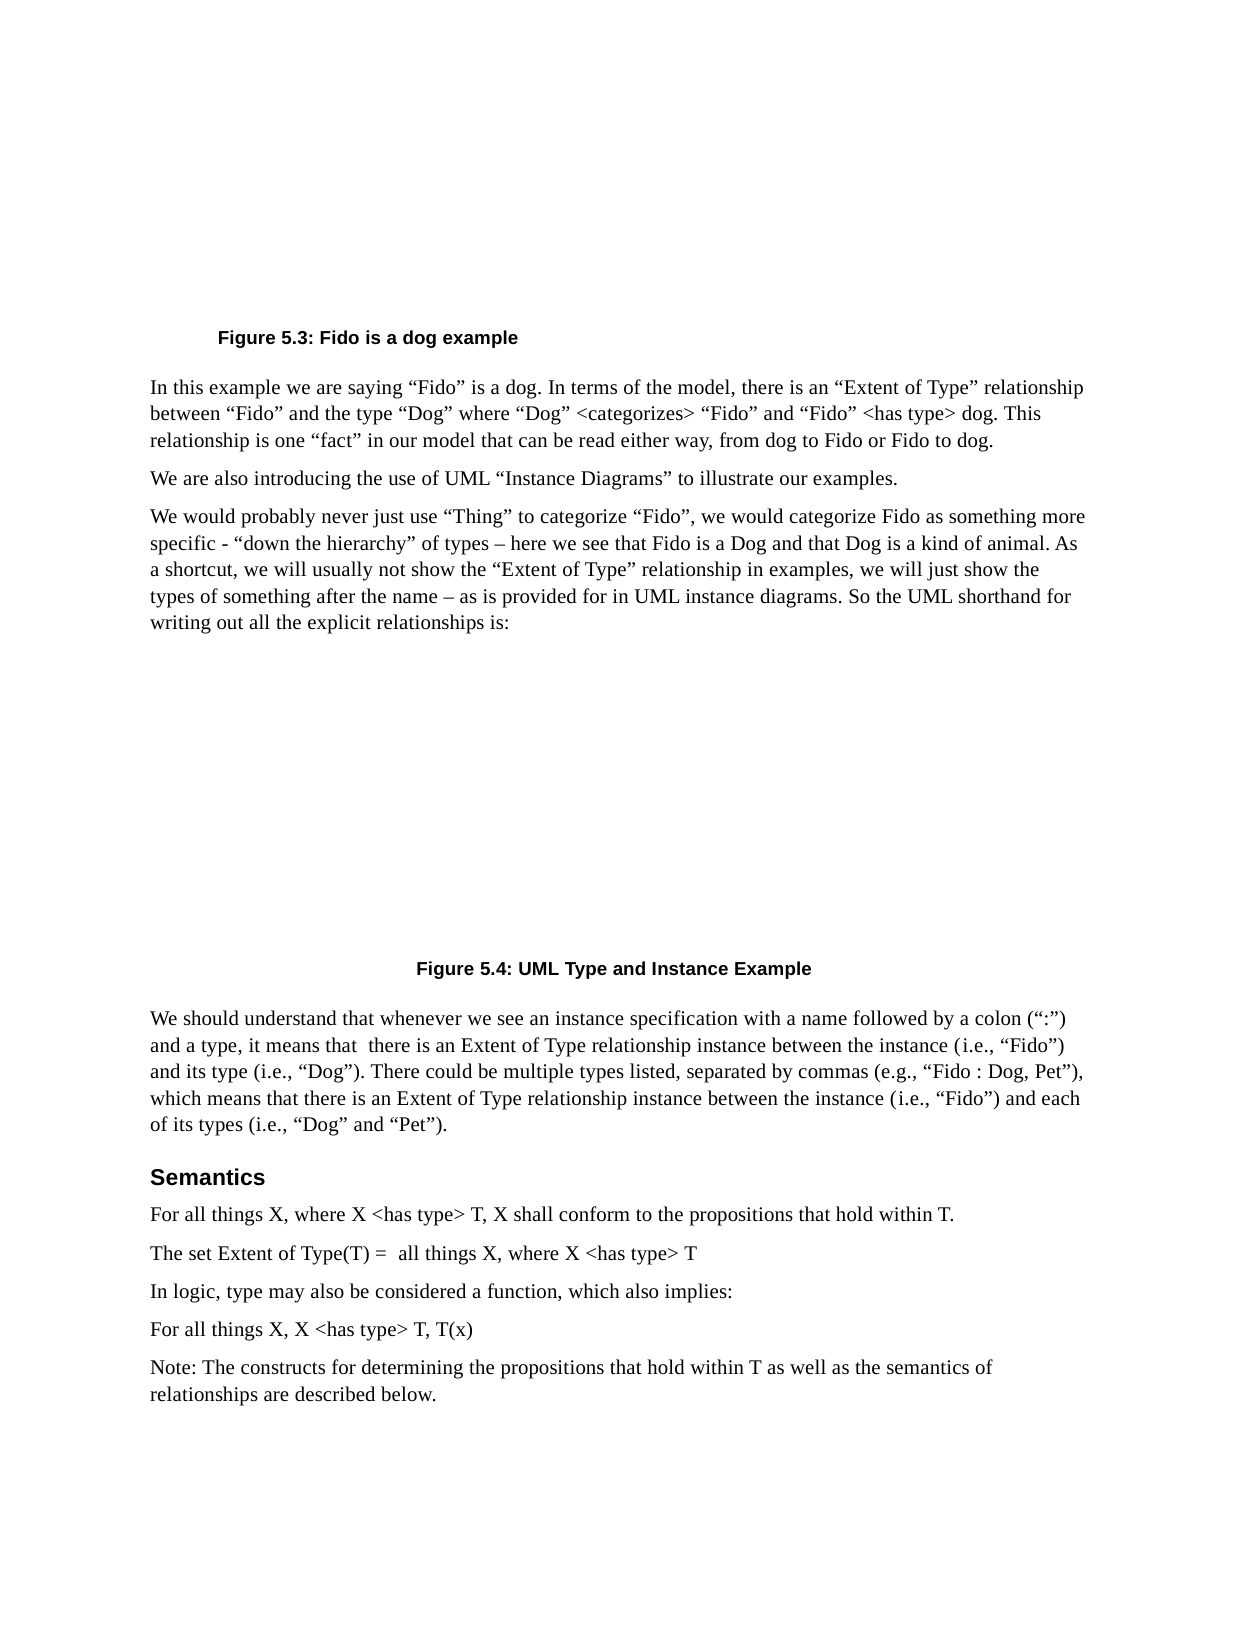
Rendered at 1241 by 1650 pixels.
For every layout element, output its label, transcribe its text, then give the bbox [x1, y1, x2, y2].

text Note: The constructs for determining the propositions that hold within T as well as the semantics of relationships are described below. [150, 1355, 1090, 1406]
text Figure 5.3: Fido is a dog example [218, 174, 1022, 349]
text We would probably never just use “Thing” to categorize “Fido”, we would categorize Fido as something more specific - “down the hierarchy” of types – here we see that Fido is a Dog and that Dog is a kind of animal. As a shortcut, we will usually not show the “Extent of Type” relationship in examples, we will just show the types of something after the name – as is provided for in UML instance diagrams. So the UML shorthand for writing out all the explicit relationships is: [150, 504, 1090, 634]
text We are also introducing the use of UML “Instance Diagrams” to illustrate our examples. [150, 466, 1090, 490]
text For all things X, X <has type> T, T(x) [150, 1317, 1090, 1341]
text Figure 5.4: UML Type and Instance Example [416, 666, 824, 980]
text In this example we are saying “Fido” is a dog. In terms of the model, there is an “Extent of Type” relationship between “Fido” and the type “Dog” where “Dog” <categorizes> “Fido” and “Fido” <has type> dog. This relationship is one “fact” in our model that can be read either way, from dog to Fido or Fido to dog. [150, 150, 1090, 452]
text We should understand that whenever we see an instance specification with a name followed by a colon (“:”) and a type, it means that there is an Extent of Type relationship instance between the instance (i.e., “Fido”) and its type (i.e., “Dog”). There could be multiple types listed, separated by commas (e.g., “Fido : Dog, Pet”), which means that there is an Extent of Type relationship instance between the instance (i.e., “Fido”) and each of its types (i.e., “Dog” and “Pet”). [150, 648, 1090, 1136]
text The set Extent of Type(T) = all things X, where X <has type> T [150, 1240, 1090, 1264]
text For all things X, where X <has type> T, X shall conform to the propositions that hold within T. [150, 1202, 1090, 1226]
text In logic, type may also be considered a function, which also implies: [150, 1278, 1090, 1303]
text Semantics [150, 1163, 1090, 1190]
